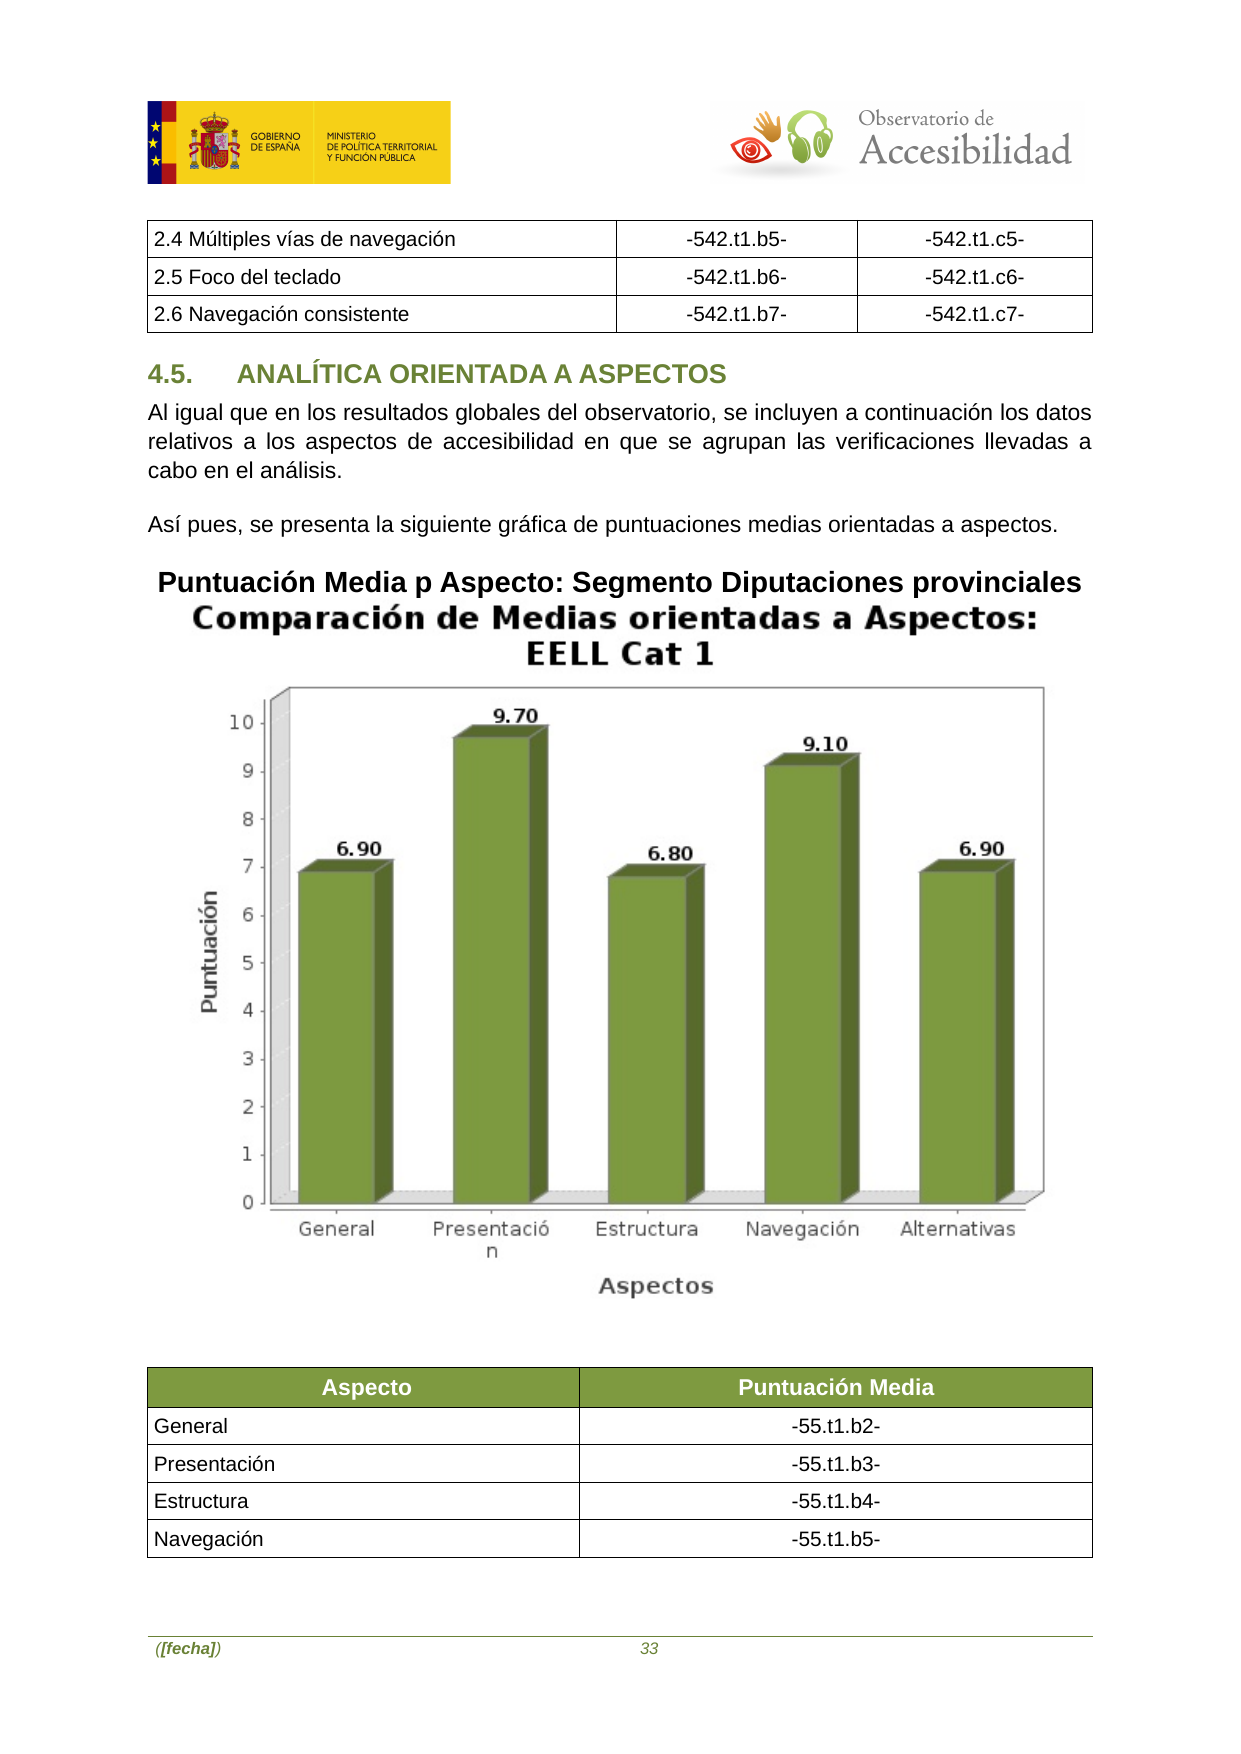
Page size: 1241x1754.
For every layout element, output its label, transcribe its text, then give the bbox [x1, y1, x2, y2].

subtitle Analítica orientada a aspectos [148, 358, 1092, 389]
table_cell -55.t1.b3- [580, 1445, 1092, 1482]
picture [147, 101, 451, 184]
picture [710, 101, 1086, 184]
table_header Aspecto [148, 1368, 579, 1407]
table_cell 2.5 Foco del teclado [148, 258, 616, 295]
table_cell -55.t1.b4- [580, 1483, 1092, 1519]
table_cell -55.t1.b2- [580, 1408, 1092, 1444]
table_cell -542.t1.b7- [617, 296, 857, 332]
table_cell -542.t1.c5- [858, 221, 1092, 257]
table_cell -542.t1.b6- [617, 258, 857, 295]
text Puntuación Media p Aspecto: Segmento Diputaciones provinciales [148, 565, 1092, 598]
table_header Puntuación Media [580, 1368, 1092, 1407]
table_cell Navegación [148, 1520, 579, 1557]
picture [178, 598, 1062, 1308]
table_cell -542.t1.c7- [858, 296, 1092, 332]
table_cell -55.t1.b5- [580, 1520, 1092, 1557]
table_cell 2.4 Múltiples vías de navegación [148, 221, 616, 257]
table_cell General [148, 1408, 579, 1444]
text Al igual que en los resultados globales del observatorio, se incluyen a continuación los datos relativos a los aspectos de accesibilidad en que se agrupan las verificaciones llevadas a cabo en el análisis. [148, 399, 1092, 483]
table_cell 2.6 Navegación consistente [148, 296, 616, 332]
table_cell -542.t1.b5- [617, 221, 857, 257]
text Así pues, se presenta la siguiente gráfica de puntuaciones medias orientadas a aspectos. [148, 511, 1092, 537]
table_cell Presentación [148, 1445, 579, 1482]
table_cell -542.t1.c6- [858, 258, 1092, 295]
table_cell Estructura [148, 1483, 579, 1519]
